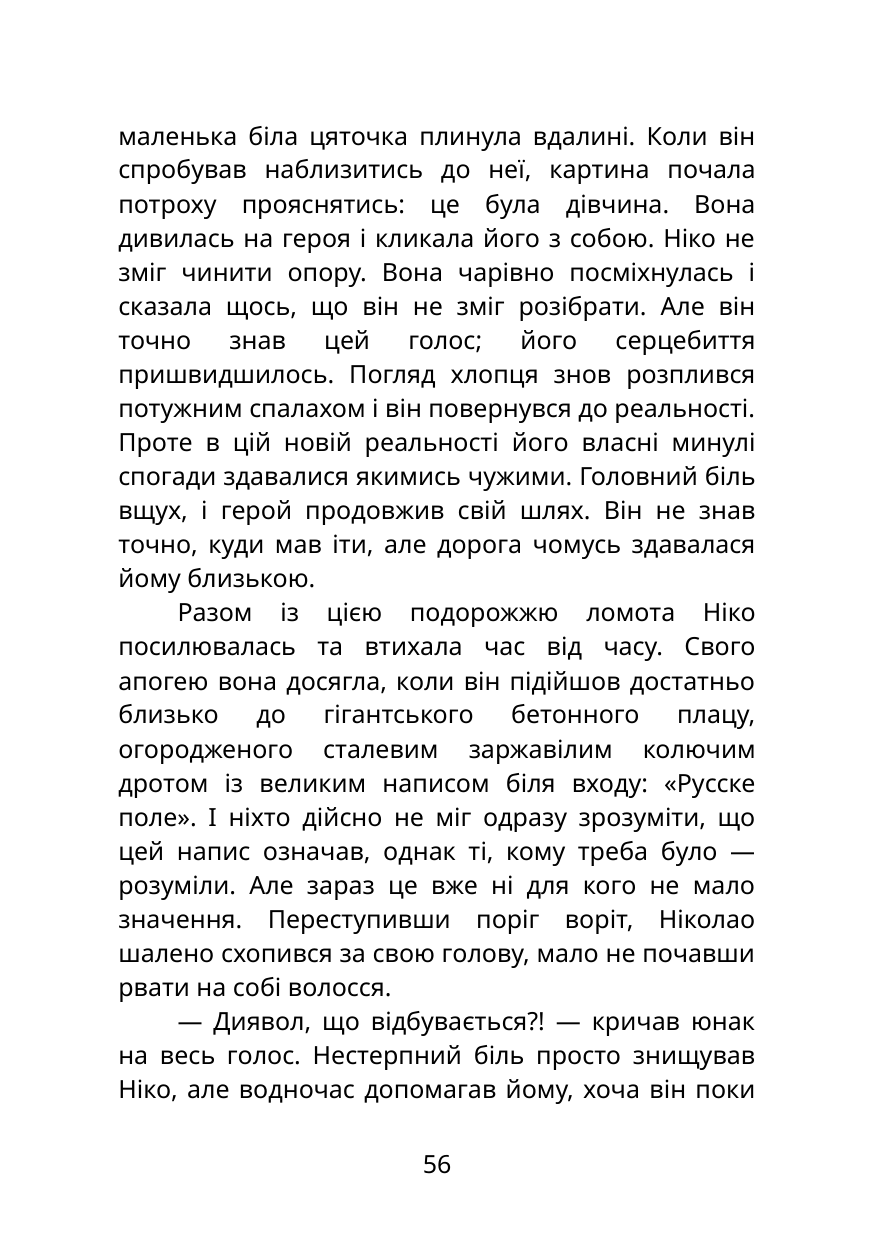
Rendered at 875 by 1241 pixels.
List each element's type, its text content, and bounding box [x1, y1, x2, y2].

text — Диявол, що відбувається?! — кричав юнак на весь голос. Нестерпний біль просто знищував Ніко, але водночас допомагав йому, хоча він поки [118, 1004, 756, 1106]
text Разом із цією подорожжю ломота Ніко посилювалась та втихала час від часу. Свого апогею вона досягла, коли він підійшов достатньо близько до гігантського бетонного плацу, огородженого сталевим заржавілим колючим дротом із великим написом біля входу: «Русске поле». І ніхто дійсно не міг одразу зрозуміти, що цей напис означав, однак ті, кому треба було — розуміли. Але зараз це вже ні для кого не мало значення. Переступивши поріг воріт, Ніколао шалено схопився за свою голову, мало не почавши рвати на собі волосся. [118, 595, 756, 1004]
text маленька біла цяточка плинула вдалині. Коли він спробував наблизитись до неї, картина почала потроху прояснятись: це була дівчина. Вона дивилась на героя і кликала його з собою. Ніко не зміг чинити опору. Вона чарівно посміхнулась і сказала щось, що він не зміг розібрати. Але він точно знав цей голос; його серцебиття пришвидшилось. Погляд хлопця знов розплився потужним спалахом і він повернувся до реальності. Проте в цій новій реальності його власні минулі спогади здавалися якимись чужими. Головний біль вщух, і герой продовжив свій шлях. Він не знав точно, куди мав іти, але дорога чомусь здавалася йому близькою. [118, 118, 756, 595]
